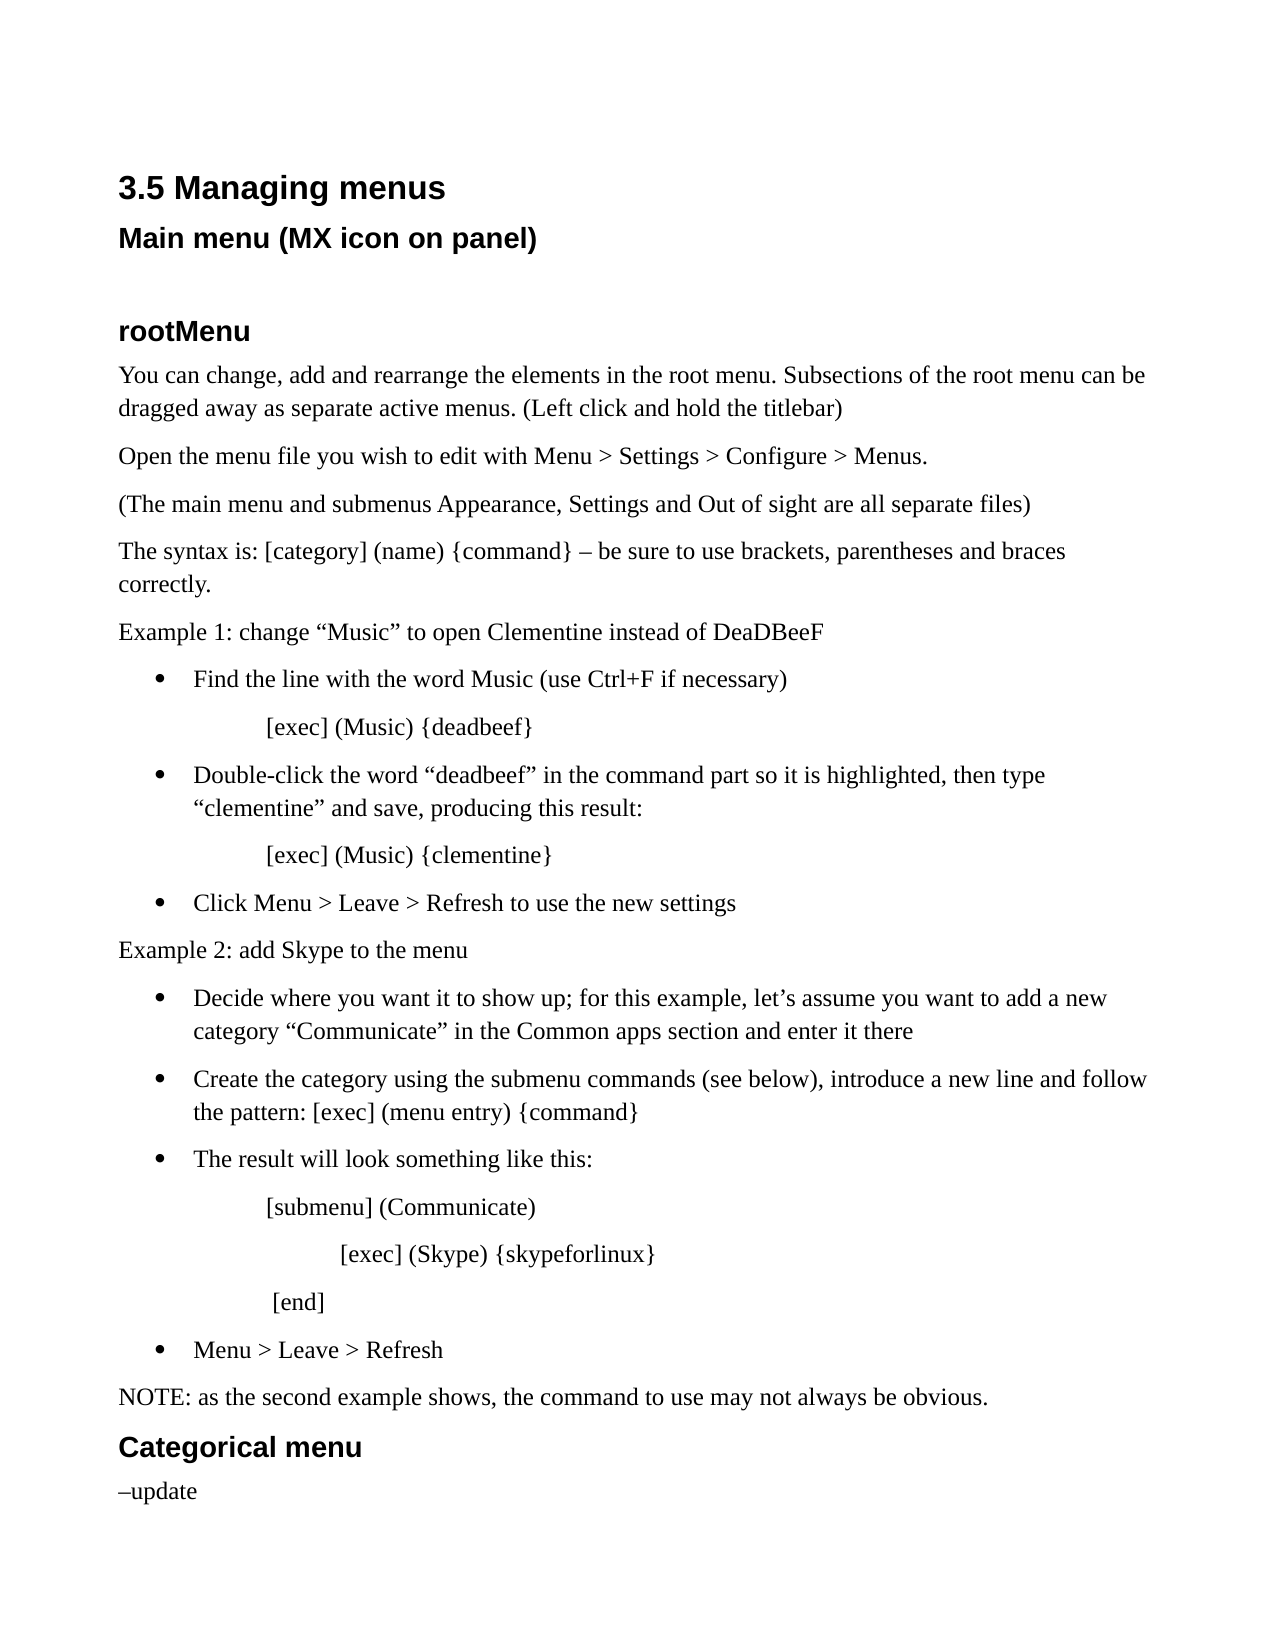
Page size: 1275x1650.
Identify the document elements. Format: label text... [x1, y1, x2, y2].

text [exec] (Skype) {skypeforlinux} [118, 1239, 1157, 1268]
list Find the line with the word Music (use Ctrl+F if necessary) [156, 664, 1157, 693]
list Menu > Leave > Refresh [156, 1335, 1157, 1363]
text [exec] (Music) {clementine} [118, 840, 1157, 869]
subtitle rootMenu [118, 314, 1157, 348]
text [exec] (Music) {deadbeef} [118, 712, 1157, 741]
text You can change, add and rearrange the elements in the root menu. Subsections of the root menu can be dragged away as separate active menus. (Left click and hold the titlebar) [118, 360, 1157, 422]
subtitle Main menu (MX icon on panel) [118, 221, 1157, 254]
subtitle 3.5 Managing menus [118, 168, 1157, 206]
text Example 1: change “Music” to open Clementine instead of DeaDBeeF [118, 617, 1157, 646]
text [end] [118, 1287, 1157, 1316]
text Example 2: add Skype to the menu [118, 936, 1157, 964]
text –update [118, 1476, 1157, 1505]
text The syntax is: [category] (name) {command} – be sure to use brackets, parentheses and braces correctly. [118, 536, 1157, 598]
text [submenu] (Communicate) [118, 1192, 1157, 1221]
list Decide where you want it to show up; for this example, let’s assume you want to add a new category “Communicate” in the Common apps section and enter it there [156, 983, 1157, 1045]
text (The main menu and submenus Appearance, Settings and Out of sight are all separate files) [118, 489, 1157, 517]
list Double-click the word “deadbeef” in the command part so it is highlighted, then type “clementine” and save, producing this result: [156, 760, 1157, 821]
list The result will look something like this: [156, 1144, 1157, 1173]
text NOTE: as the second example shows, the command to use may not always be obvious. [118, 1382, 1157, 1411]
subtitle Categorical menu [118, 1430, 1157, 1463]
list Click Menu > Leave > Refresh to use the new settings [156, 888, 1157, 917]
list Create the category using the submenu commands (see below), introduce a new line and follow the pattern: [exec] (menu entry) {command} [156, 1064, 1157, 1126]
text Open the menu file you wish to edit with Menu > Settings > Configure > Menus. [118, 441, 1157, 470]
